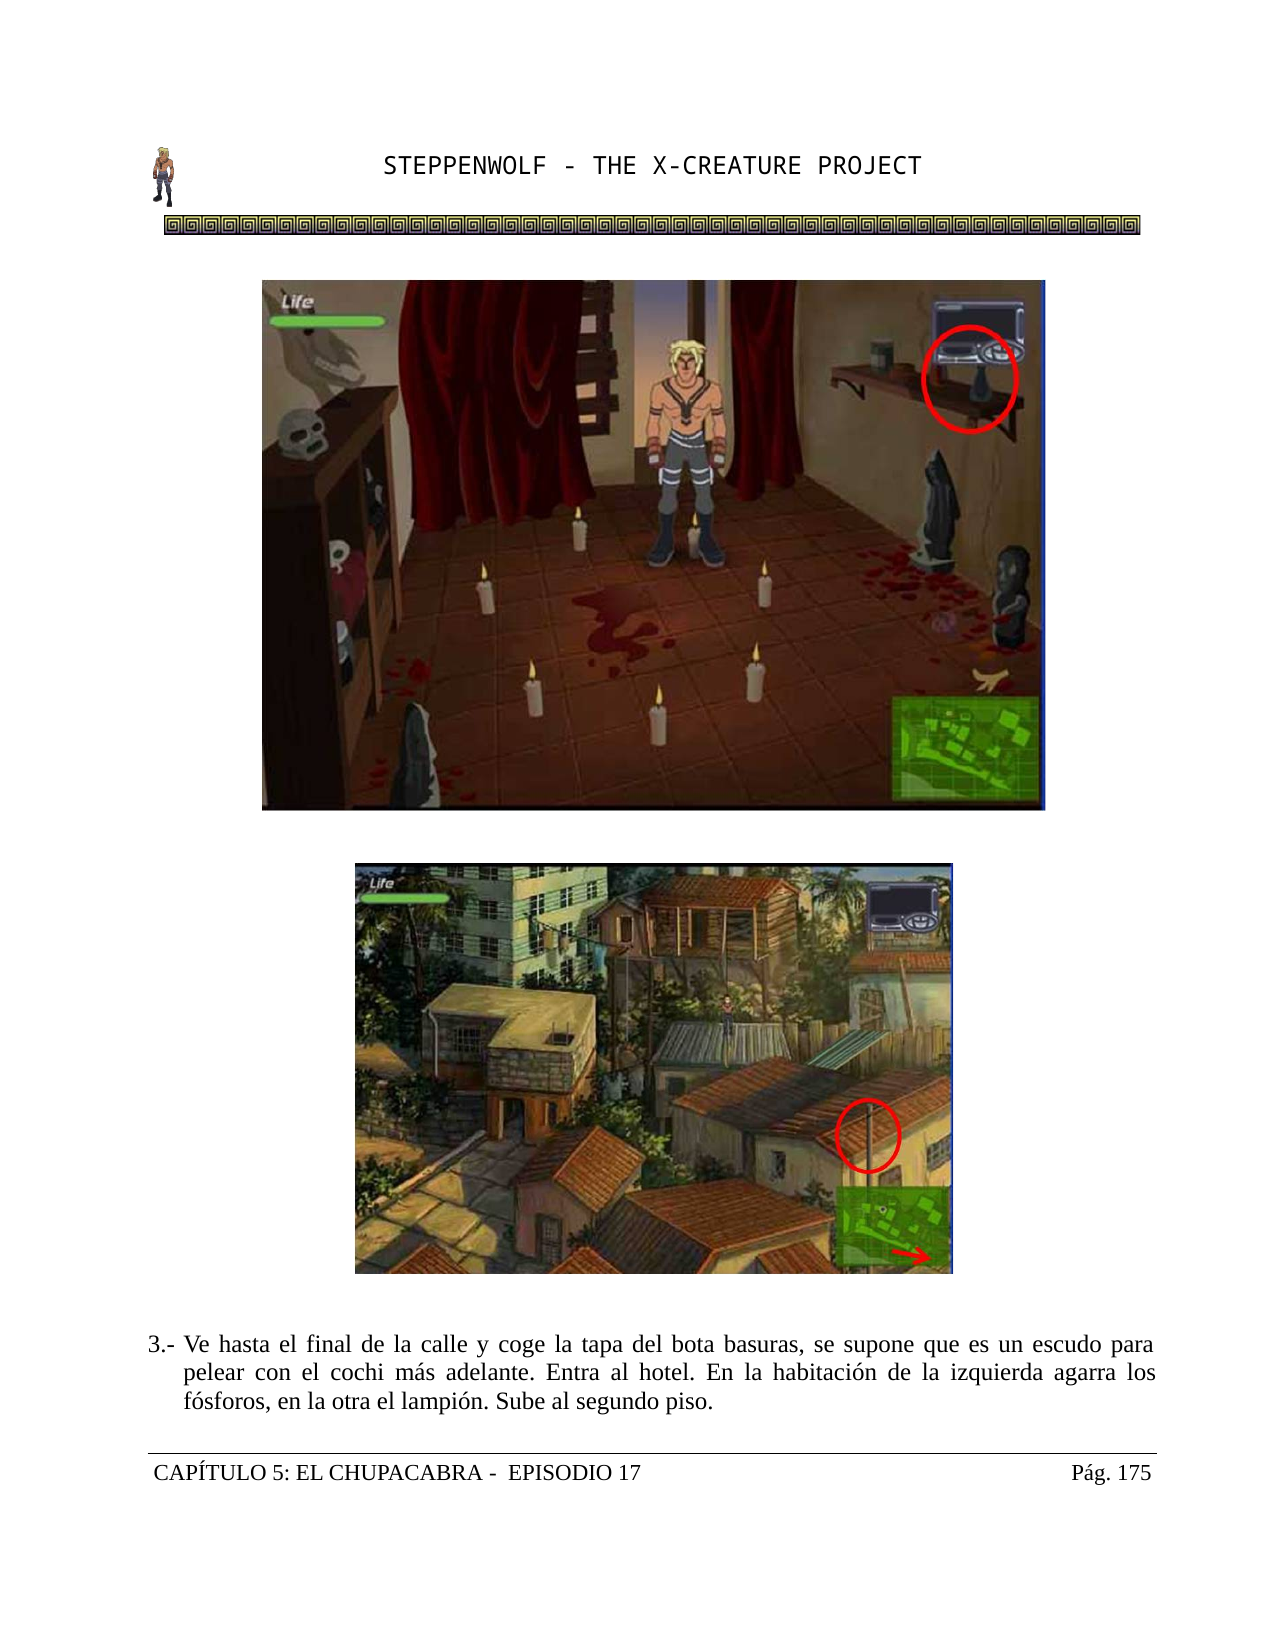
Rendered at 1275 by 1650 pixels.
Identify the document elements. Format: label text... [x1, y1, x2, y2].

picture [147, 147, 181, 207]
picture [164, 215, 1141, 235]
picture [354, 863, 954, 1277]
picture [261, 279, 1046, 811]
text 3.- Ve hasta el final de la calle y coge la tapa del bota basuras, se supone que es un escudo para pelear con el cochi más adelante. Entra al hotel. En la habitación de la izquierda agarra los fósforos, en la otra el lampión. Sube al segundo piso. [148, 1329, 1157, 1415]
